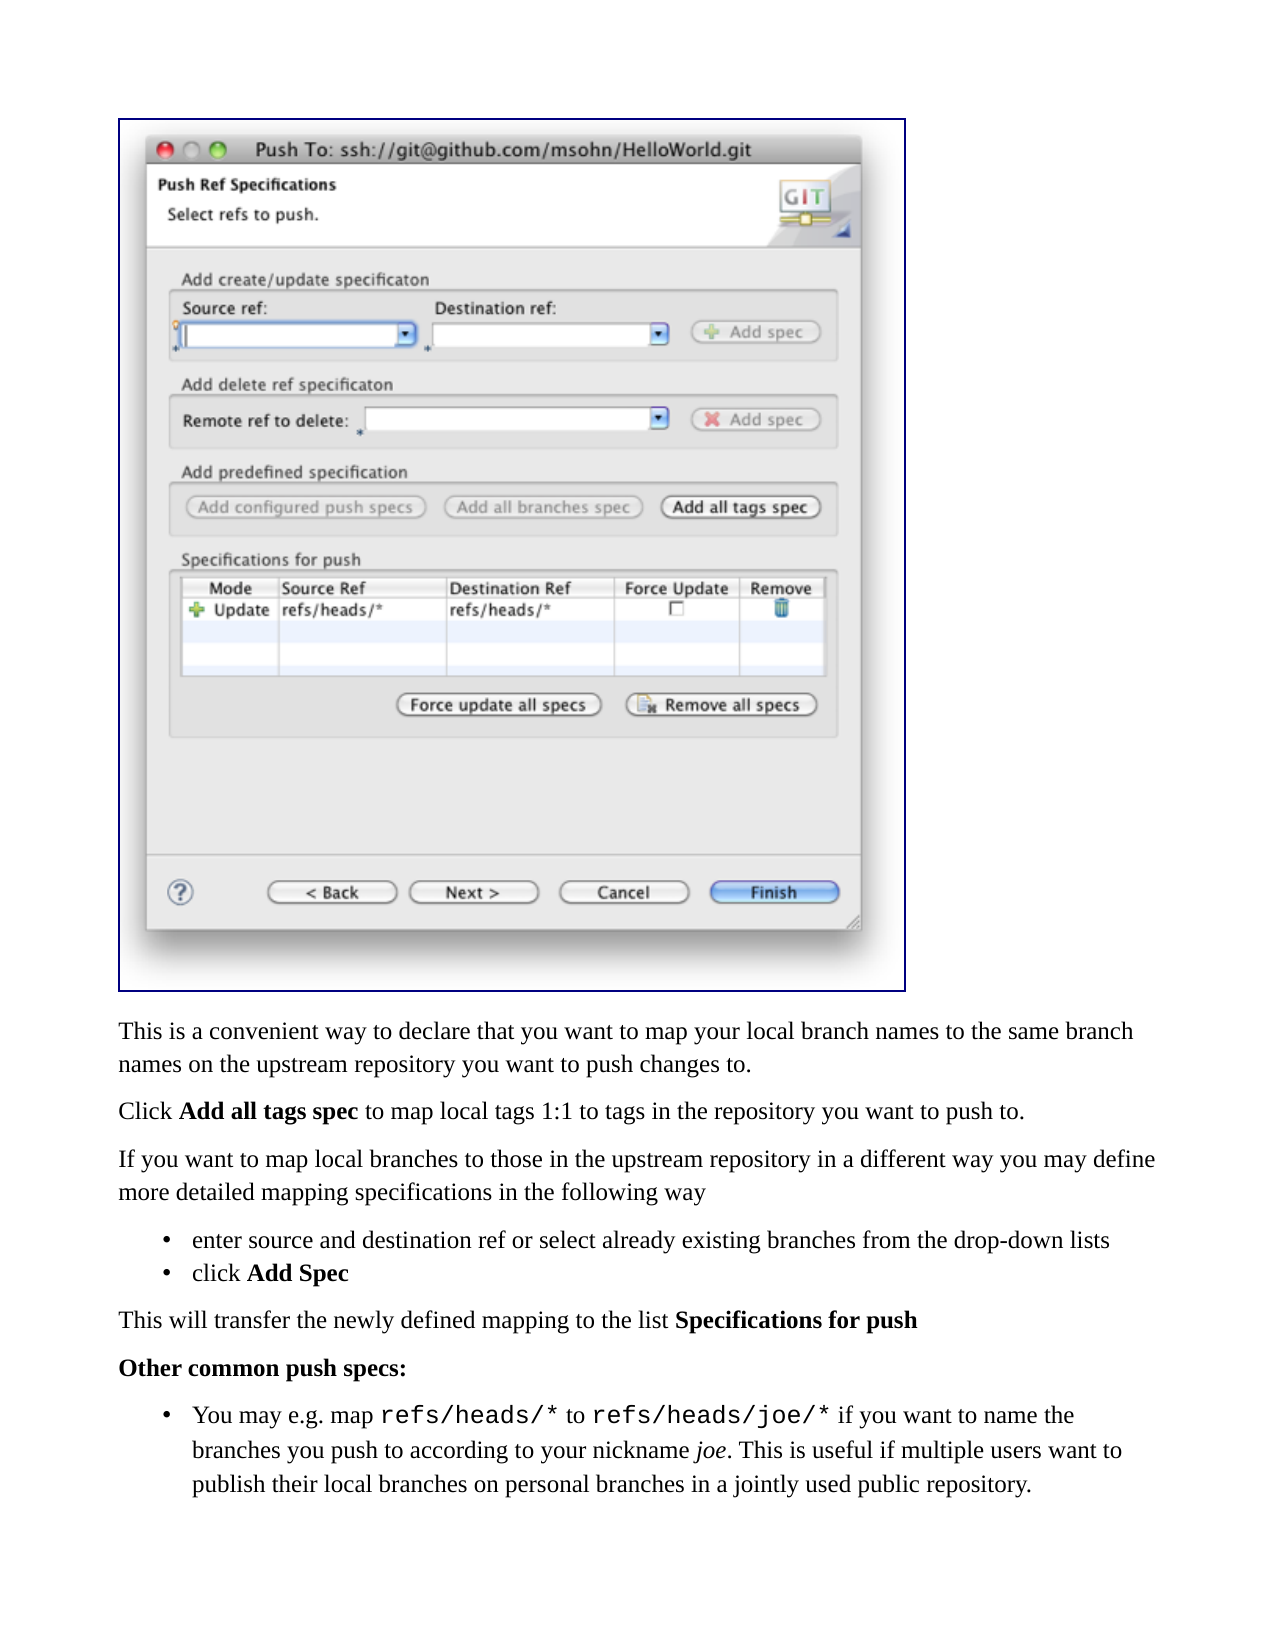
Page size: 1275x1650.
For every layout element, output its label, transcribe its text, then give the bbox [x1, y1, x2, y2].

text This is a convenient way to declare that you want to map your local branch names to the same branch names on the upstream repository you want to push changes to. [118, 1016, 1157, 1078]
text If you want to map local branches to those in the upstream repository in a different way you may define more detailed mapping specifications in the following way [118, 1144, 1157, 1206]
text This will transfer the newly defined mapping to the list Specifications for push [118, 1305, 1157, 1334]
list You may e.g. map refs/heads/* to refs/heads/joe/* if you want to name the branches you push to according to your nickname joe. This is useful if multiple users want to publish their local branches on personal branches in a jointly used public repository. [162, 1401, 1157, 1497]
picture [120, 120, 904, 990]
list click Add Spec [162, 1258, 1157, 1286]
text Click Add all tags spec to map local tags 1:1 to tags in the repository you want to push to. [118, 1096, 1157, 1125]
list enter source and destination ref or select already existing branches from the drop-down lists [162, 1225, 1157, 1253]
text Other common push specs: [118, 1353, 1157, 1382]
